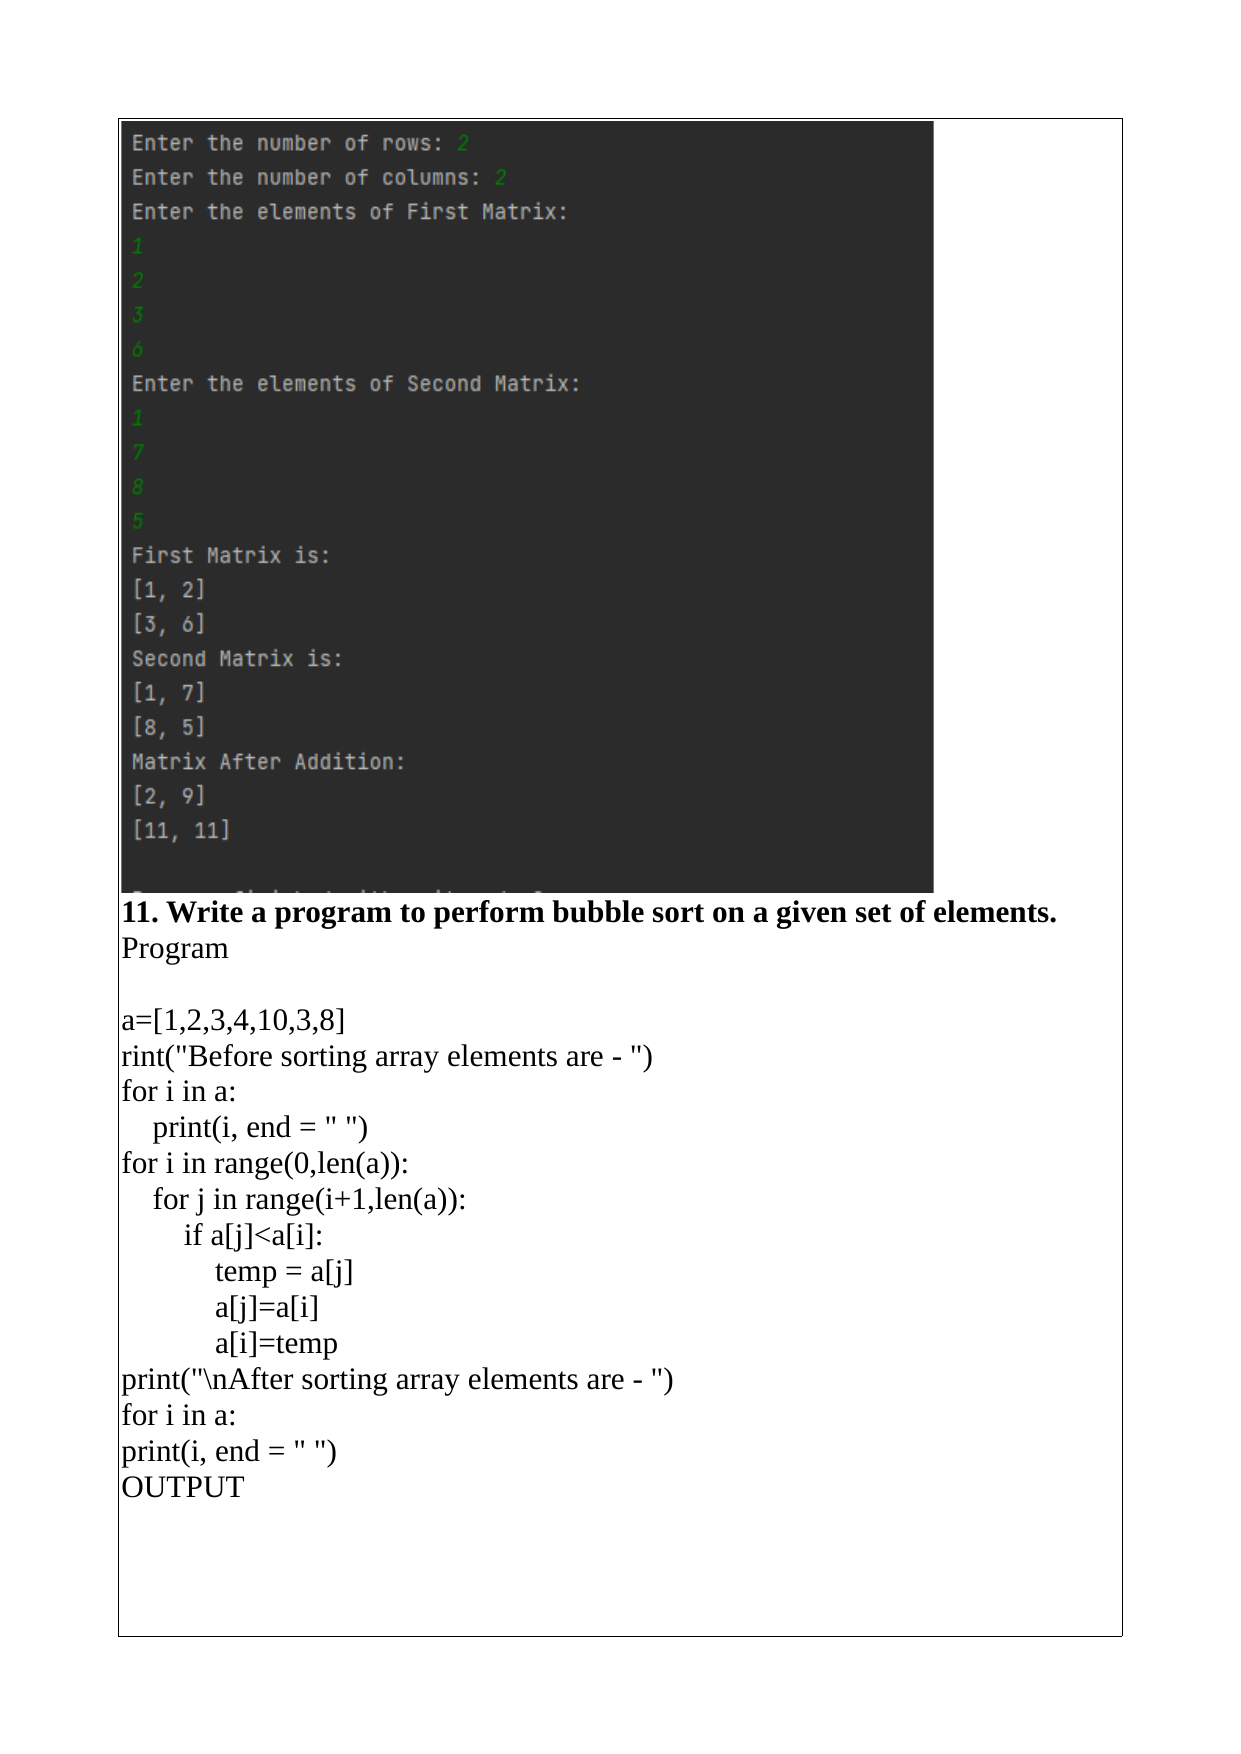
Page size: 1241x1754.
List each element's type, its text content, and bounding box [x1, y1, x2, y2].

text Program [121, 929, 1119, 965]
text a[i]=temp [121, 1324, 1119, 1360]
text rint("Before sorting array elements are - ") [121, 1037, 1119, 1073]
picture [121, 121, 934, 893]
text OUTPUT [121, 1468, 1119, 1504]
text print(i, end = " ") [121, 1109, 1119, 1144]
text 11. Write a program to perform bubble sort on a given set of elements. [121, 893, 1119, 929]
text print(i, end = " ") [121, 1432, 1119, 1468]
text for j in range(i+1,len(a)): [121, 1181, 1119, 1216]
text a=[1,2,3,4,10,3,8] [121, 1001, 1119, 1037]
text temp = a[j] [121, 1252, 1119, 1288]
text for i in range(0,len(a)): [121, 1144, 1119, 1181]
text if a[j]<a[i]: [121, 1216, 1119, 1252]
text a[j]=a[i] [121, 1288, 1119, 1324]
text print("\nAfter sorting array elements are - ") [121, 1360, 1119, 1396]
text for i in a: [121, 1073, 1119, 1109]
text for i in a: [121, 1396, 1119, 1432]
